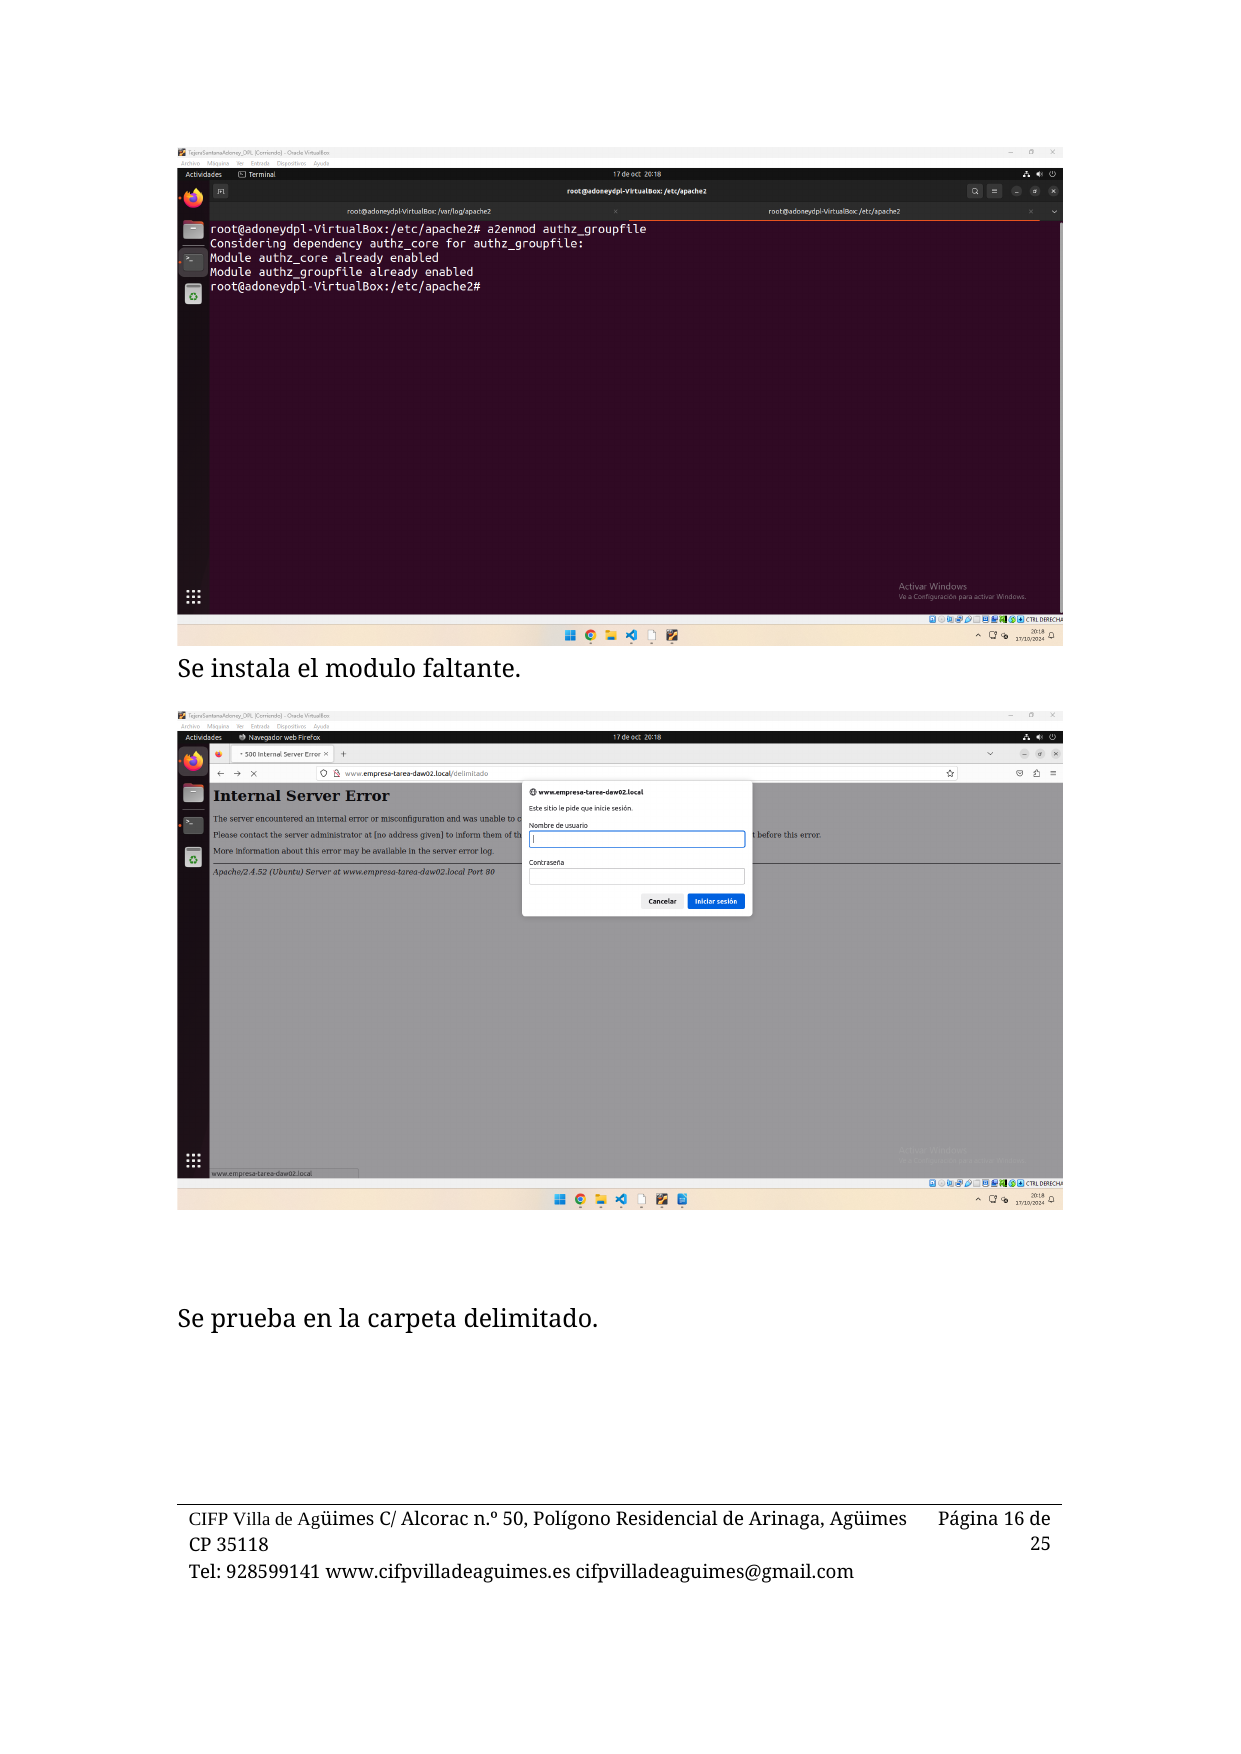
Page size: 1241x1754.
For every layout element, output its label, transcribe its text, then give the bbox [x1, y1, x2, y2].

text Se instala el modulo faltante. [177, 646, 1063, 685]
text Se prueba en la carpeta delimitado. [177, 1300, 1063, 1334]
picture [177, 147, 1063, 646]
picture [177, 711, 1063, 1210]
